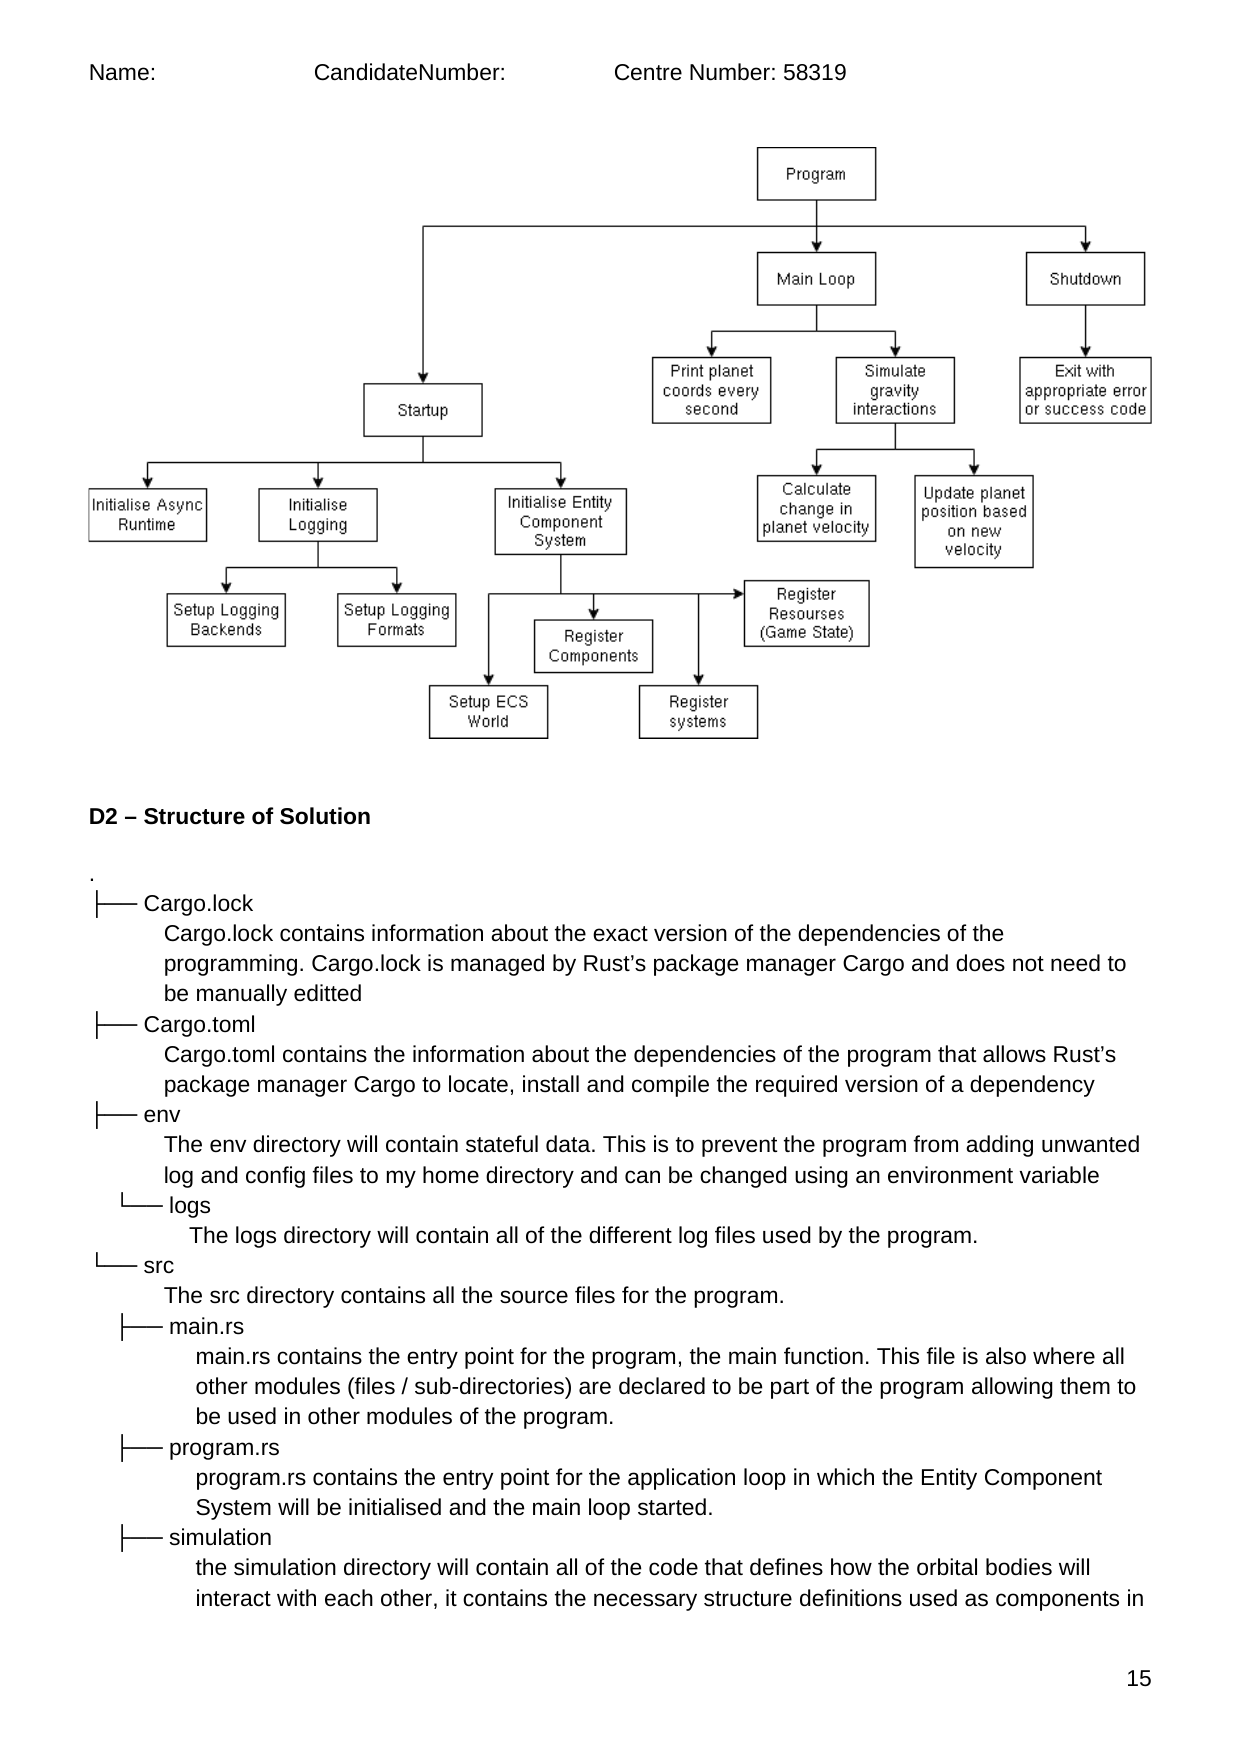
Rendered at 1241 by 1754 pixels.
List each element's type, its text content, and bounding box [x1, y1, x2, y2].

text ├── env [88, 1101, 95, 1128]
subtitle D2 – Structure of Solution [88, 803, 1152, 829]
text main.rs contains the entry point for the program, the main function. This file is also where all other modules (files / sub-directories) are declared to be part of the program allowing them to be used in other modules of the program. [88, 1343, 1152, 1430]
text ├── Cargo.lock [97, 890, 1152, 916]
text ├── program.rs [88, 1433, 1152, 1460]
text The src directory contains all the source files for the program. [88, 1282, 1152, 1309]
text . [88, 859, 1152, 886]
text The logs directory will contain all of the different log files used by the program. [88, 1222, 1152, 1248]
text The env directory will contain stateful data. This is to prevent the program from adding unwanted log and config files to my home directory and can be changed using an environment variable [88, 1131, 1152, 1188]
text └── logs [88, 1192, 1152, 1218]
text ├── env [97, 1101, 1152, 1128]
text Cargo.toml contains the information about the dependencies of the program that allows Rust’s package manager Cargo to locate, install and compile the required version of a dependency [88, 1041, 1152, 1097]
text ├── simulation [123, 1524, 1152, 1551]
text program.rs contains the entry point for the application loop in which the Entity Component System will be initialised and the main loop started. [88, 1464, 1152, 1520]
text └── src [88, 1252, 1152, 1279]
text ├── simulation [88, 1524, 121, 1551]
text ├── main.rs [88, 1313, 121, 1339]
text ├── Cargo.toml [97, 1011, 1152, 1037]
picture [88, 147, 1152, 739]
text ├── main.rs [123, 1313, 1152, 1339]
text the simulation directory will contain all of the code that defines how the orbital bodies will interact with each other, it contains the necessary structure definitions used as components in [88, 1554, 1152, 1611]
text Cargo.lock contains information about the exact version of the dependencies of the programming. Cargo.lock is managed by Rust’s package manager Cargo and does not need to be manually editted [88, 920, 1152, 1007]
